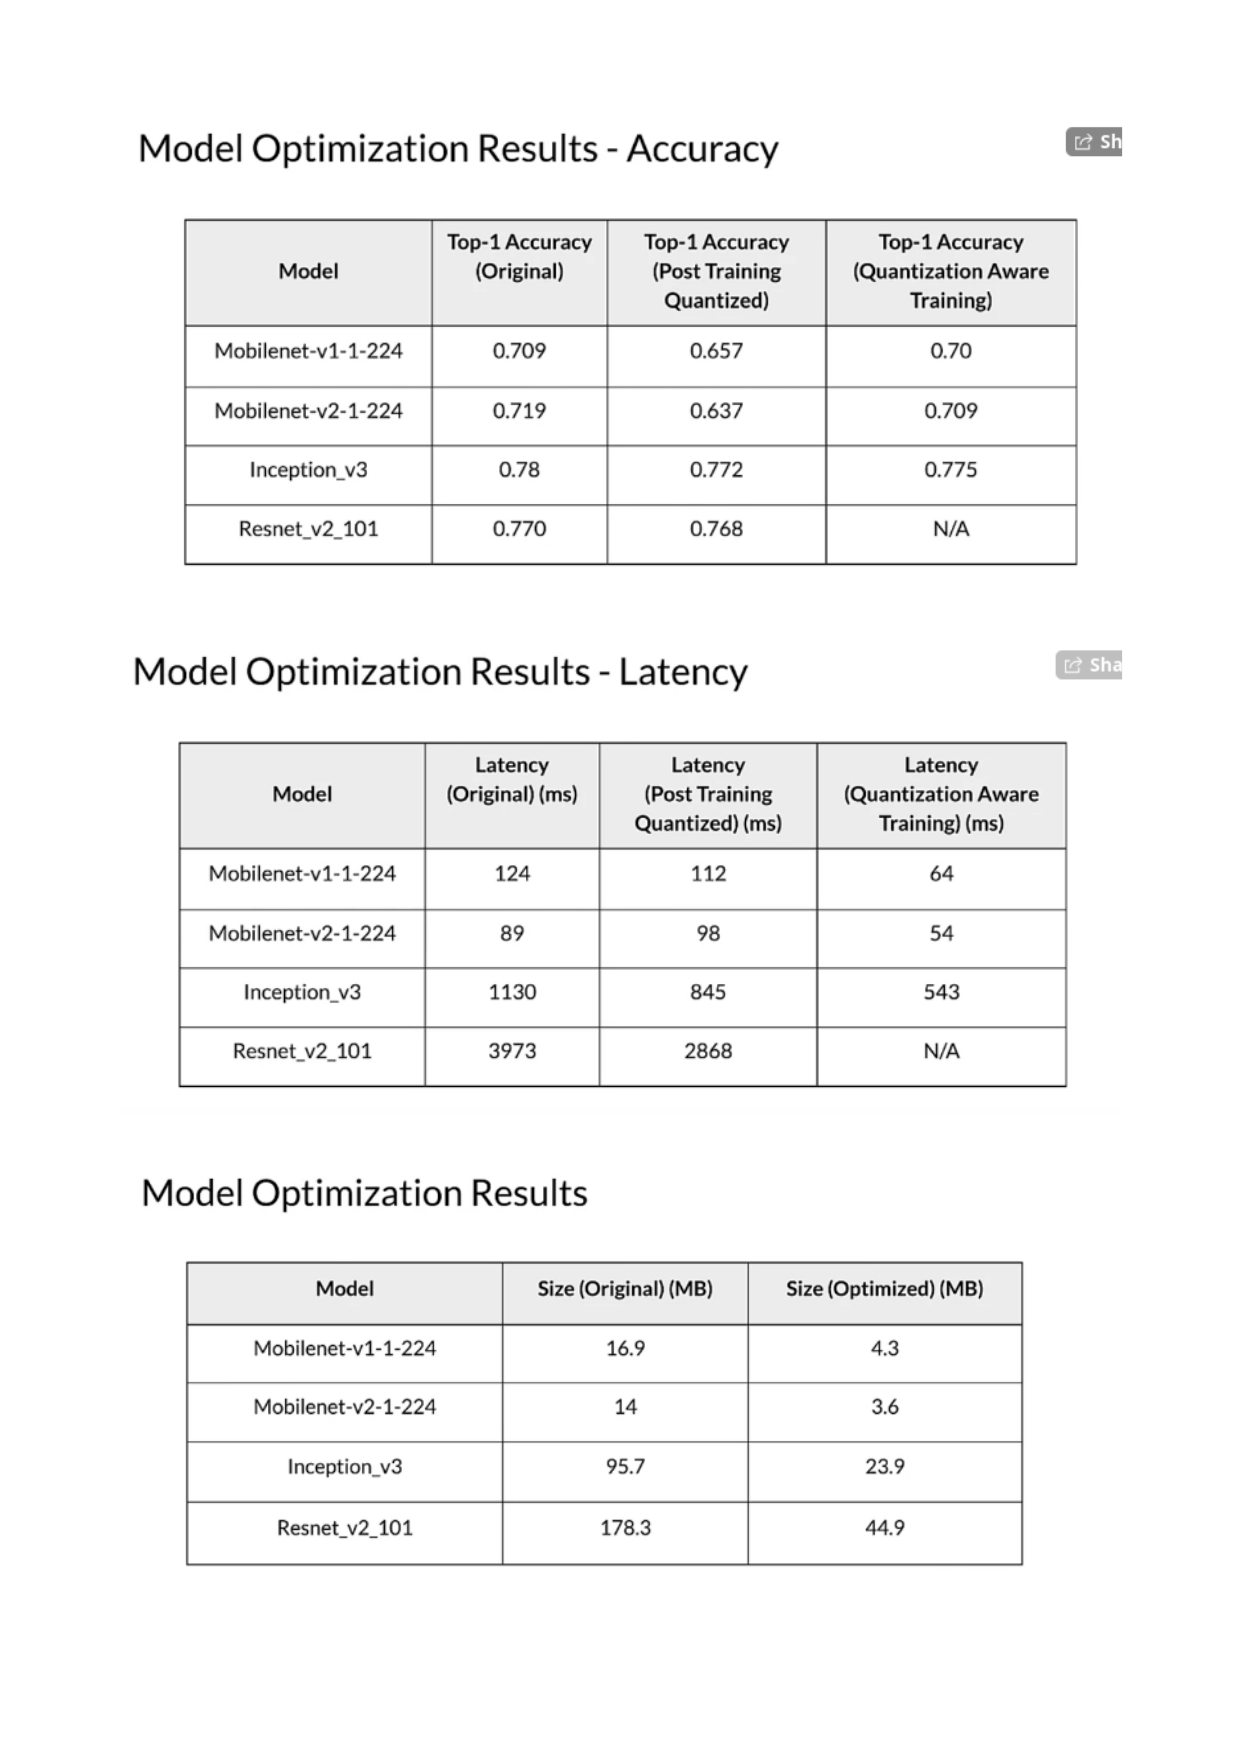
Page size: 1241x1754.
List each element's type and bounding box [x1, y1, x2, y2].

picture [118, 118, 1123, 585]
picture [118, 1166, 1123, 1601]
picture [118, 636, 1123, 1115]
